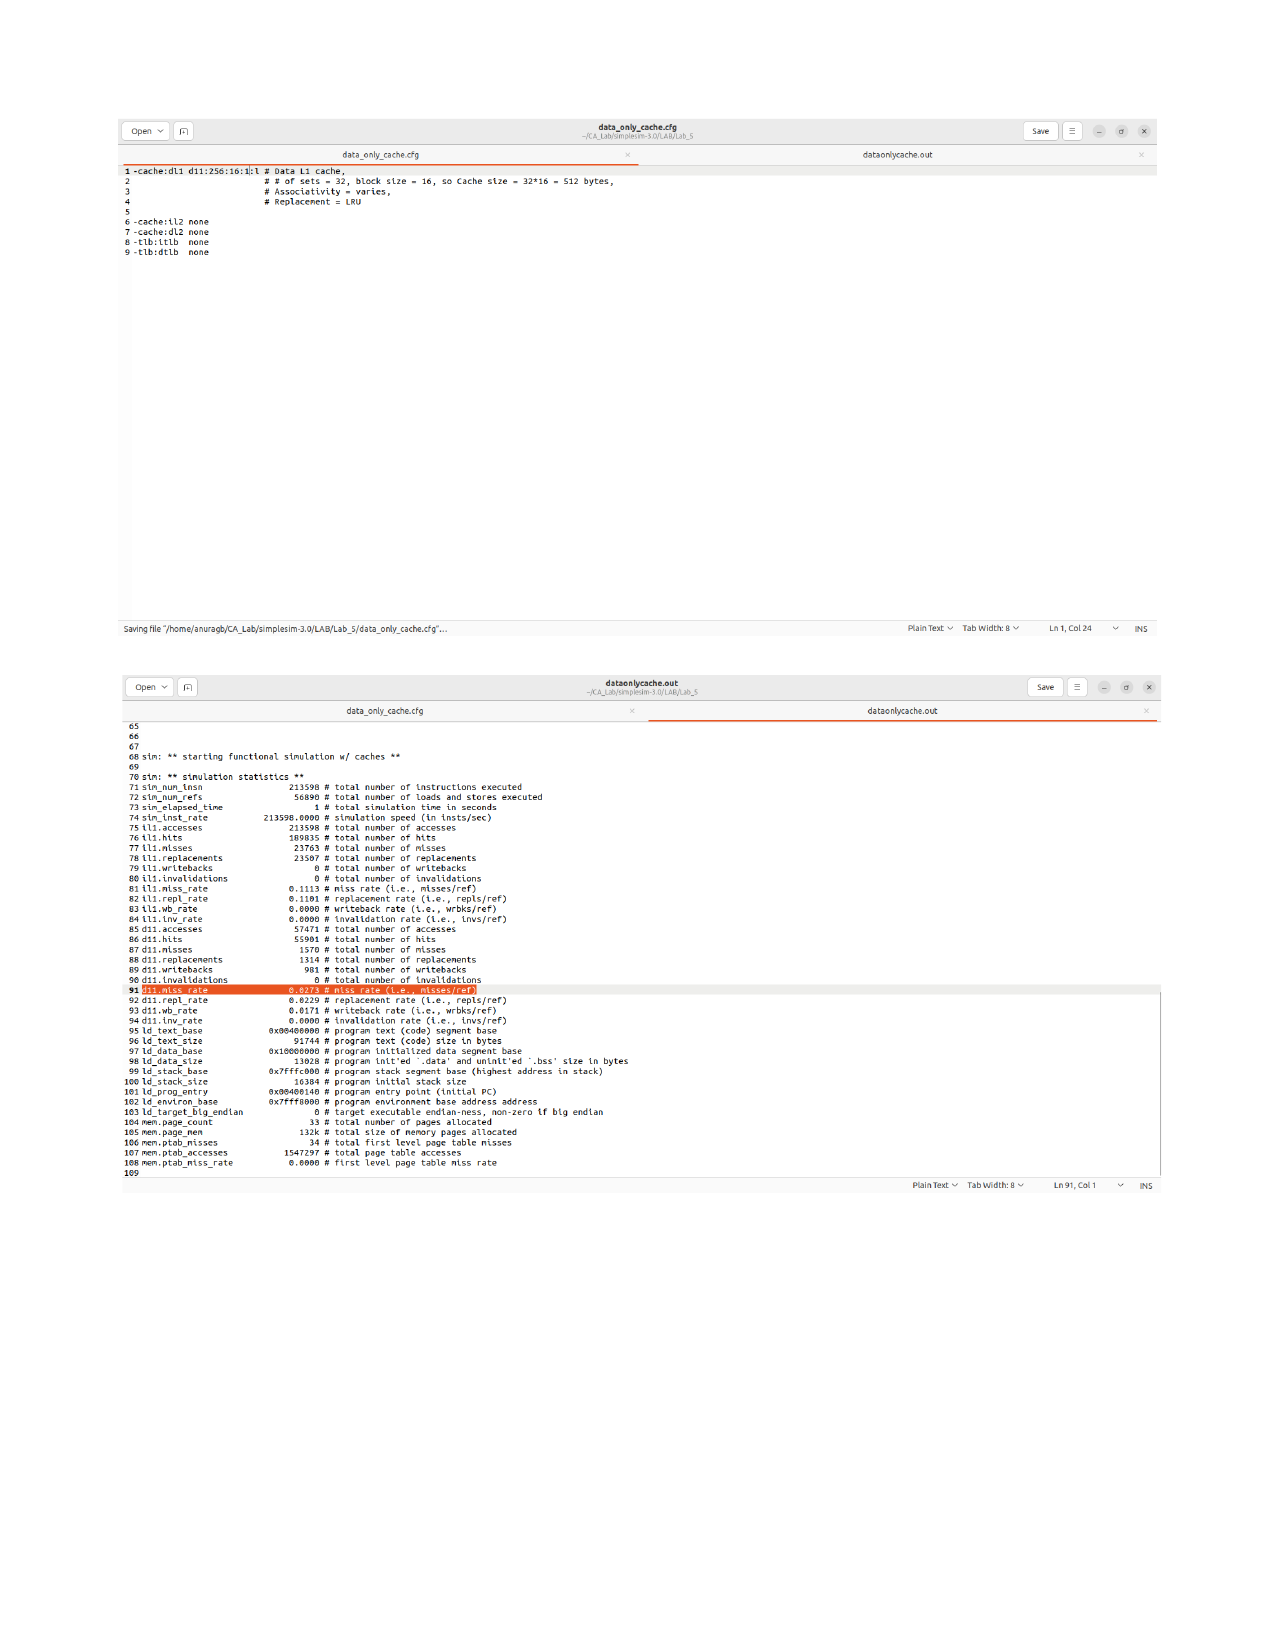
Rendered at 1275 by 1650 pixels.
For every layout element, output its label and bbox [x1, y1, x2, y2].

picture [122, 675, 1162, 1193]
picture [118, 118, 1157, 636]
